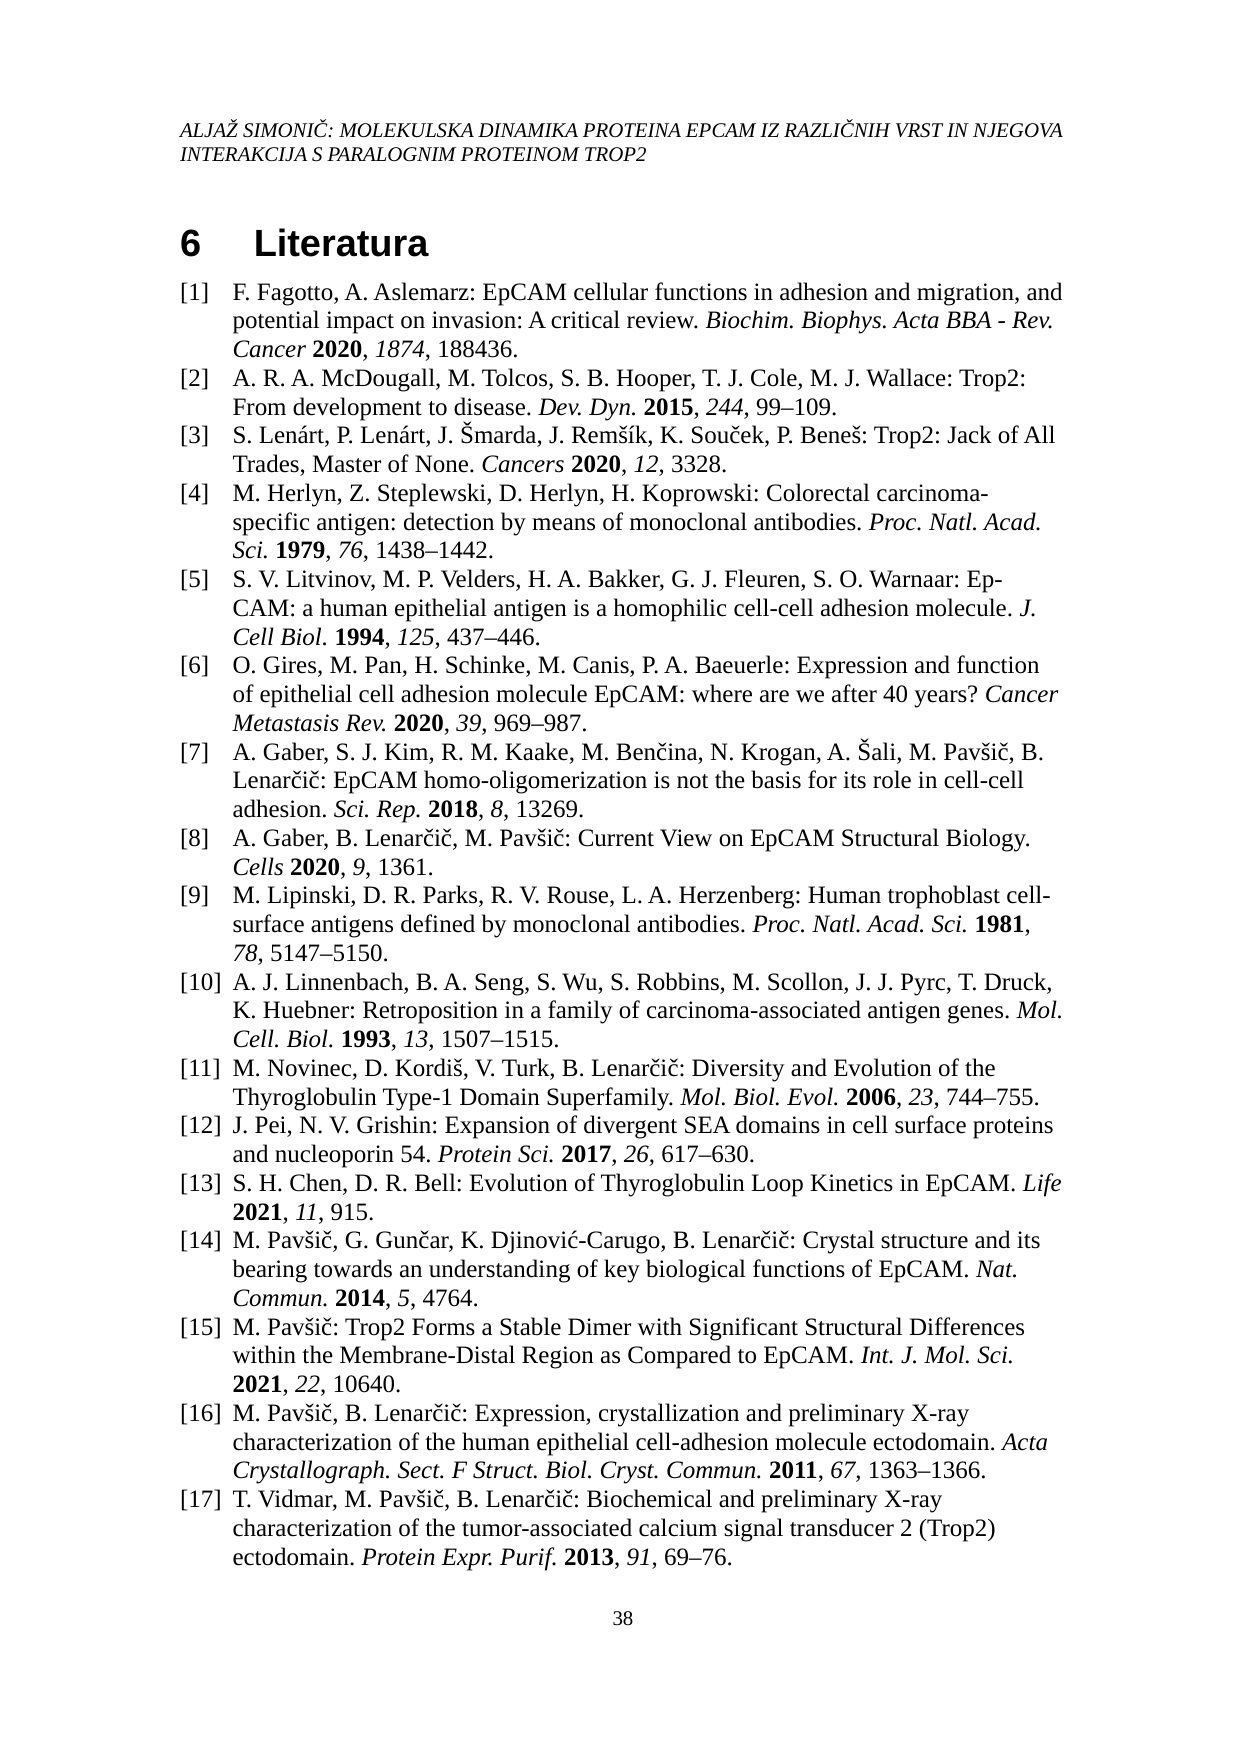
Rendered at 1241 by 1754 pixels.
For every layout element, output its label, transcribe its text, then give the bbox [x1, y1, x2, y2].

text [1] F. Fagotto, A. Aslemarz: EpCAM cellular functions in adhesion and migration, and potential impact on invasion: A critical review. Biochim. Biophys. Acta BBA - Rev. Cancer 2020, 1874, 188436. [180, 277, 1066, 363]
text [9] M. Lipinski, D. R. Parks, R. V. Rouse, L. A. Herzenberg: Human trophoblast cell-surface antigens defined by monoclonal antibodies. Proc. Natl. Acad. Sci. 1981, 78, 5147–5150. [180, 881, 1066, 967]
text [11] M. Novinec, D. Kordiš, V. Turk, B. Lenarčič: Diversity and Evolution of the Thyroglobulin Type-1 Domain Superfamily. Mol. Biol. Evol. 2006, 23, 744–755. [180, 1053, 1066, 1111]
text [8] A. Gaber, B. Lenarčič, M. Pavšič: Current View on EpCAM Structural Biology. Cells 2020, 9, 1361. [180, 823, 1066, 881]
text [5] S. V. Litvinov, M. P. Velders, H. A. Bakker, G. J. Fleuren, S. O. Warnaar: Ep-CAM: a human epithelial antigen is a homophilic cell-cell adhesion molecule. J. Cell Biol. 1994, 125, 437–446. [180, 564, 1066, 651]
text [17] T. Vidmar, M. Pavšič, B. Lenarčič: Biochemical and preliminary X-ray characterization of the tumor-associated calcium signal transducer 2 (Trop2) ectodomain. Protein Expr. Purif. 2013, 91, 69–76. [180, 1484, 1066, 1571]
text [4] M. Herlyn, Z. Steplewski, D. Herlyn, H. Koprowski: Colorectal carcinoma-specific antigen: detection by means of monoclonal antibodies. Proc. Natl. Acad. Sci. 1979, 76, 1438–1442. [180, 478, 1066, 564]
text [3] S. Lenárt, P. Lenárt, J. Šmarda, J. Remšík, K. Souček, P. Beneš: Trop2: Jack of All Trades, Master of None. Cancers 2020, 12, 3328. [180, 421, 1066, 478]
text [10] A. J. Linnenbach, B. A. Seng, S. Wu, S. Robbins, M. Scollon, J. J. Pyrc, T. Druck, K. Huebner: Retroposition in a family of carcinoma-associated antigen genes. Mol. Cell. Biol. 1993, 13, 1507–1515. [180, 967, 1066, 1053]
text [15] M. Pavšič: Trop2 Forms a Stable Dimer with Significant Structural Differences within the Membrane-Distal Region as Compared to EpCAM. Int. J. Mol. Sci. 2021, 22, 10640. [180, 1312, 1066, 1398]
text [2] A. R. A. McDougall, M. Tolcos, S. B. Hooper, T. J. Cole, M. J. Wallace: Trop2: From development to disease. Dev. Dyn. 2015, 244, 99–109. [180, 363, 1066, 421]
text [6] O. Gires, M. Pan, H. Schinke, M. Canis, P. A. Baeuerle: Expression and function of epithelial cell adhesion molecule EpCAM: where are we after 40 years? Cancer Metastasis Rev. 2020, 39, 969–987. [180, 651, 1066, 737]
text [13] S. H. Chen, D. R. Bell: Evolution of Thyroglobulin Loop Kinetics in EpCAM. Life 2021, 11, 915. [180, 1168, 1066, 1226]
text [16] M. Pavšič, B. Lenarčič: Expression, crystallization and preliminary X-ray characterization of the human epithelial cell-adhesion molecule ectodomain. Acta Crystallograph. Sect. F Struct. Biol. Cryst. Commun. 2011, 67, 1363–1366. [180, 1398, 1066, 1484]
text [14] M. Pavšič, G. Gunčar, K. Djinović-Carugo, B. Lenarčič: Crystal structure and its bearing towards an understanding of key biological functions of EpCAM. Nat. Commun. 2014, 5, 4764. [180, 1226, 1066, 1312]
subtitle Literatura [180, 221, 1066, 264]
text [12] J. Pei, N. V. Grishin: Expansion of divergent SEA domains in cell surface proteins and nucleoporin 54. Protein Sci. 2017, 26, 617–630. [180, 1111, 1066, 1168]
text [7] A. Gaber, S. J. Kim, R. M. Kaake, M. Benčina, N. Krogan, A. Šali, M. Pavšič, B. Lenarčič: EpCAM homo-oligomerization is not the basis for its role in cell-cell adhesion. Sci. Rep. 2018, 8, 13269. [180, 737, 1066, 823]
